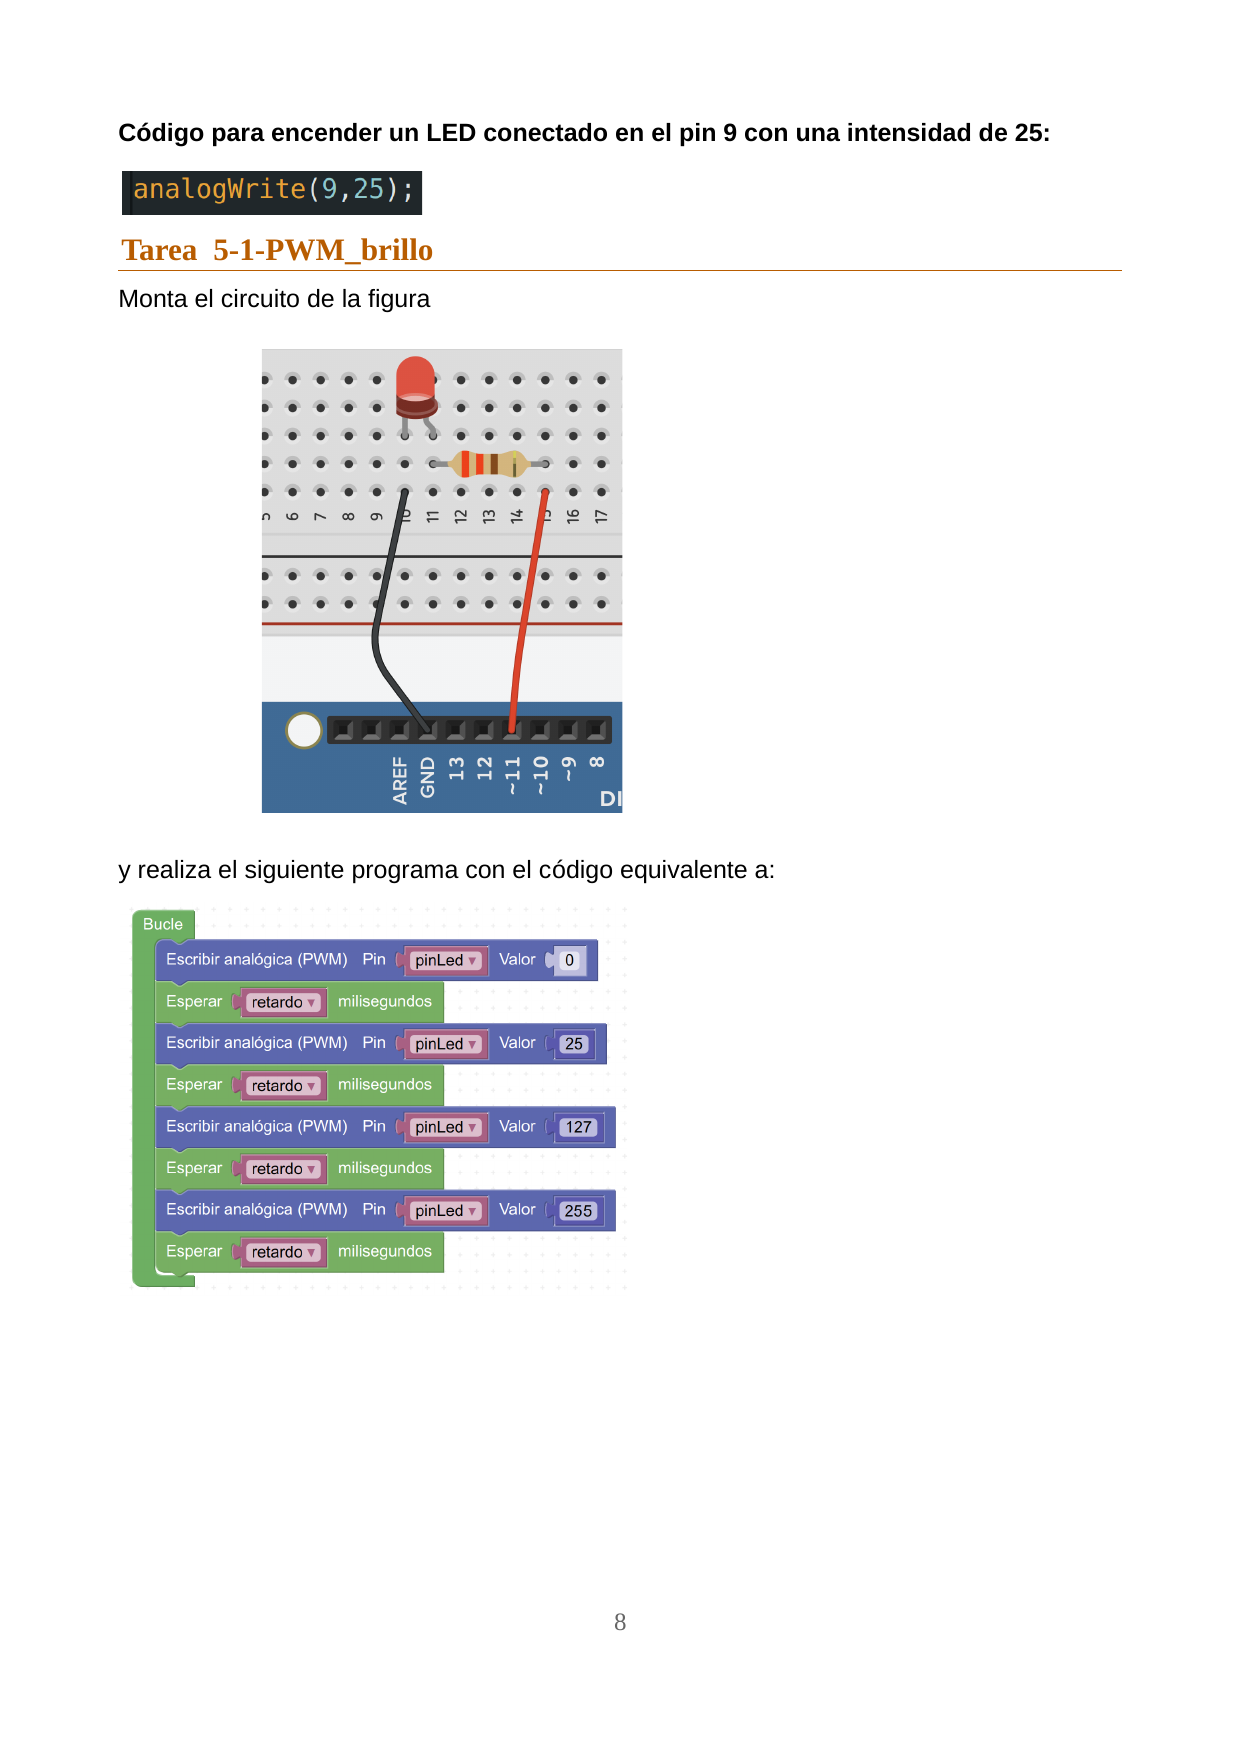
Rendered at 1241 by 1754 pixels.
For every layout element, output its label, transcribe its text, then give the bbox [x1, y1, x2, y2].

text Código para encender un LED conectado en el pin 9 con una intensidad de 25: [118, 118, 1122, 147]
text y realiza el siguiente programa con el código equivalente a: [118, 855, 1122, 884]
picture [120, 902, 628, 1296]
picture [122, 171, 423, 215]
subtitle Tarea 5-1-PWM_brillo [118, 228, 1122, 270]
text Monta el circuito de la figura [118, 284, 1122, 312]
picture [261, 349, 623, 813]
